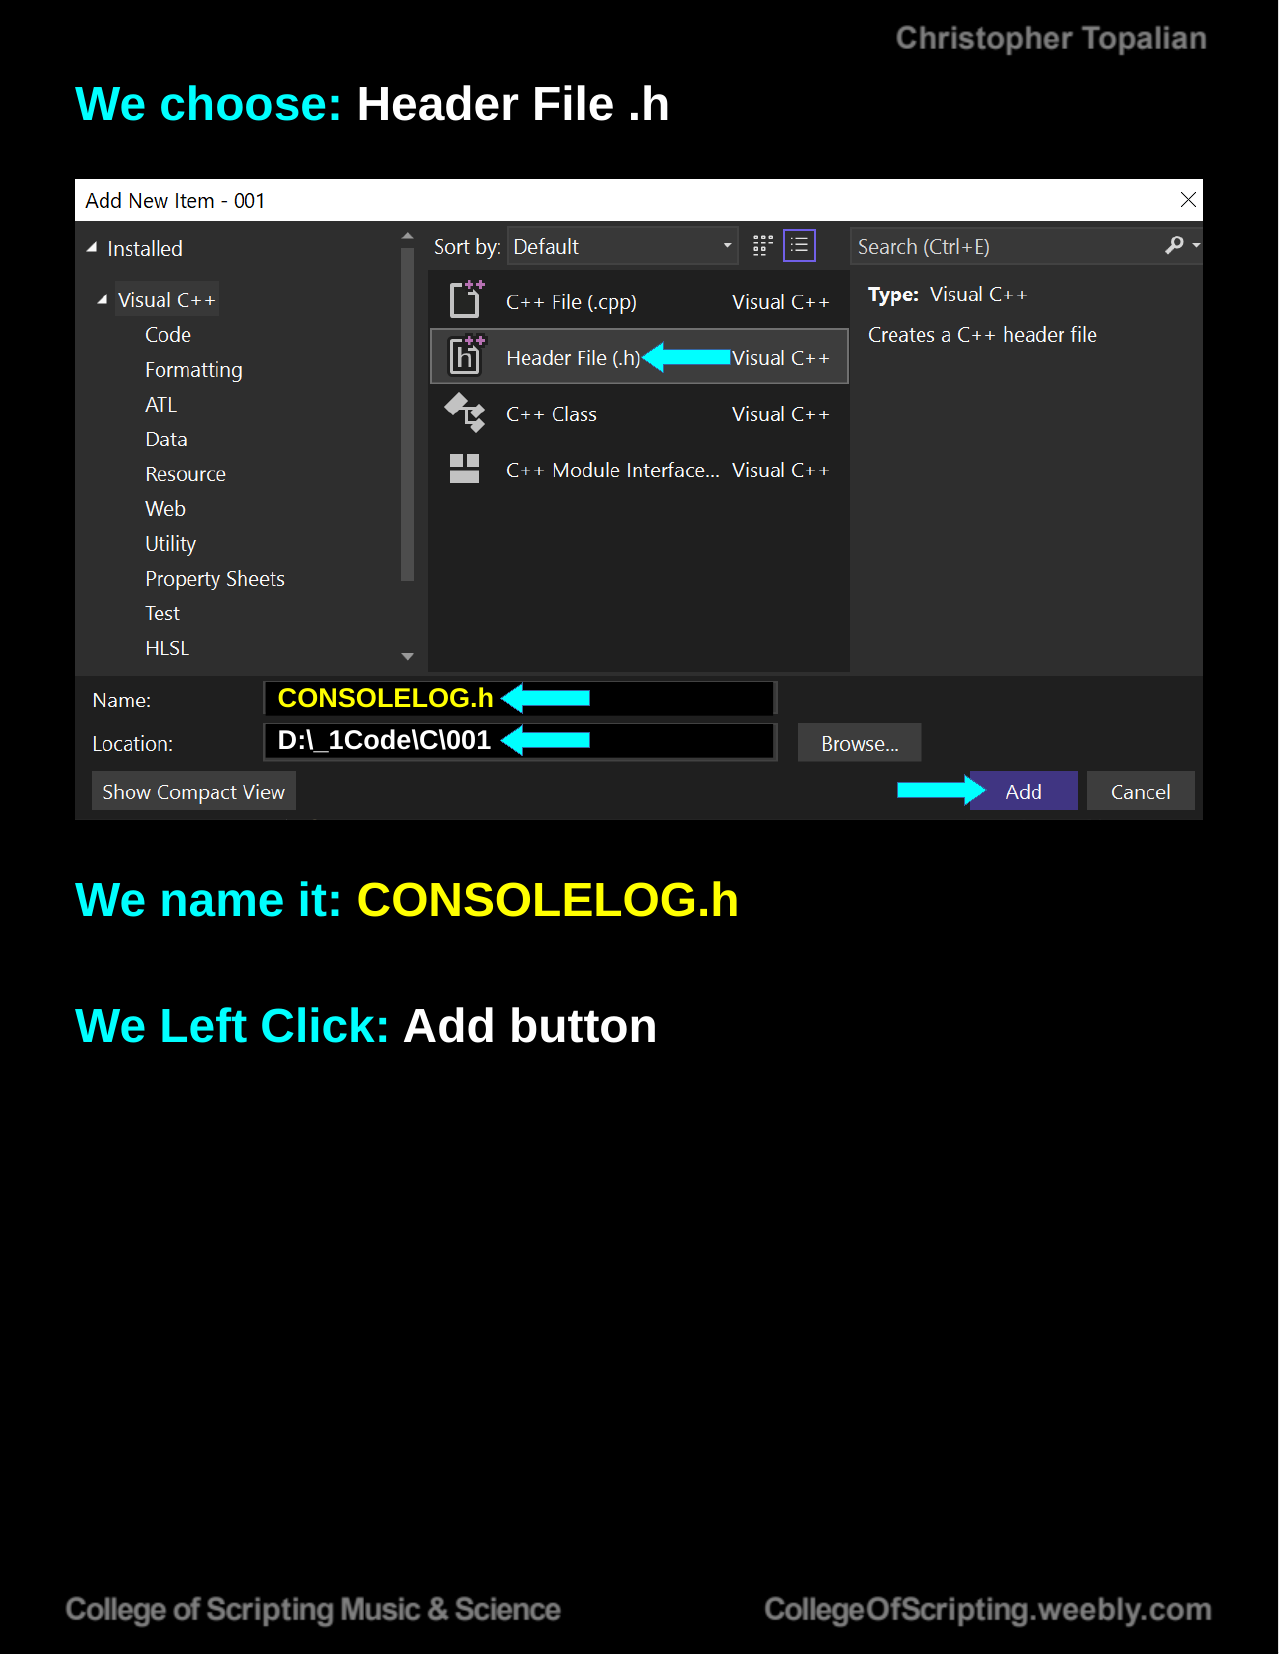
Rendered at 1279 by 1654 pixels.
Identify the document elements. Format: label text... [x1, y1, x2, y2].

text We name it: CONSOLELOG.h [75, 871, 1203, 926]
picture [75, 179, 1203, 820]
text We choose: Header File .h [75, 75, 1203, 130]
text We Left Click: Add button [75, 998, 1203, 1053]
